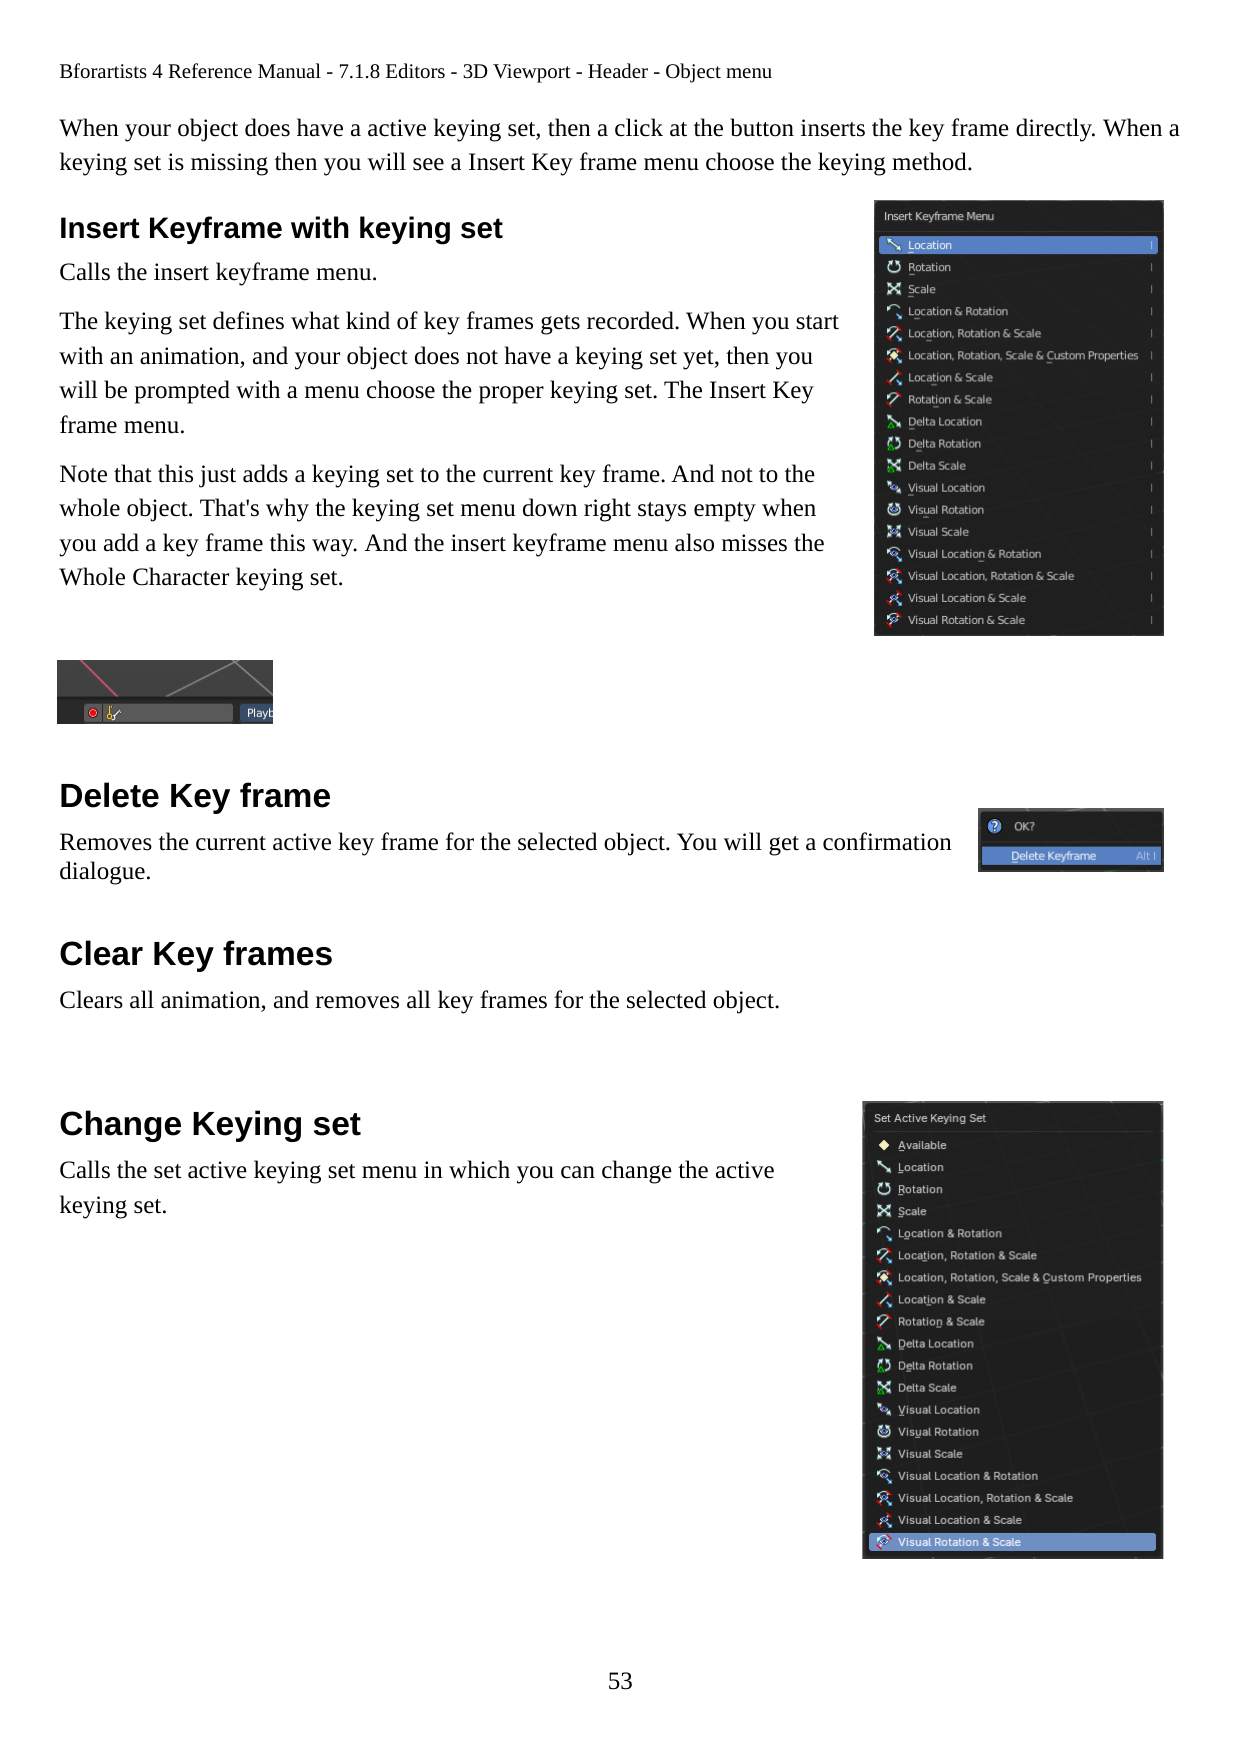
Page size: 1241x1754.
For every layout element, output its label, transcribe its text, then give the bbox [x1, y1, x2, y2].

text Calls the insert keyframe menu. [59, 257, 874, 286]
text Clears all animation, and removes all key frames for the selected object. [59, 985, 1181, 1014]
text The keying set defines what kind of key frames gets recorded. When you start with an animation, and your object does not have a keying set yet, then you will be prompted with a menu choose the proper keying set. The Insert Key frame menu. [59, 306, 874, 438]
picture [862, 1101, 1164, 1559]
subtitle Change Keying set [59, 1104, 862, 1143]
subtitle Delete Key frame [59, 776, 1181, 814]
picture [874, 200, 1164, 636]
text Calls the set active keying set menu in which you can change the active keying set. [59, 1155, 862, 1218]
subtitle Clear Key frames [59, 934, 1181, 973]
picture [978, 808, 1164, 872]
text Note that this just adds a keying set to the current key frame. And not to the whole object. That's why the keying set menu down right stays empty when you add a key frame this way. And the insert keyframe menu also misses the Whole Character keying set. [59, 459, 874, 591]
picture [57, 660, 273, 724]
subtitle [1164, 1104, 1181, 1143]
text Removes the current active key frame for the selected object. You will get a confirmation dialogue. [59, 827, 1181, 884]
subtitle Insert Keyframe with keying set [59, 211, 874, 245]
text When your object does have a active keying set, then a click at the button inserts the key frame directly. When a keying set is missing then you will see a Insert Key frame menu choose the keying method. [59, 113, 1181, 176]
